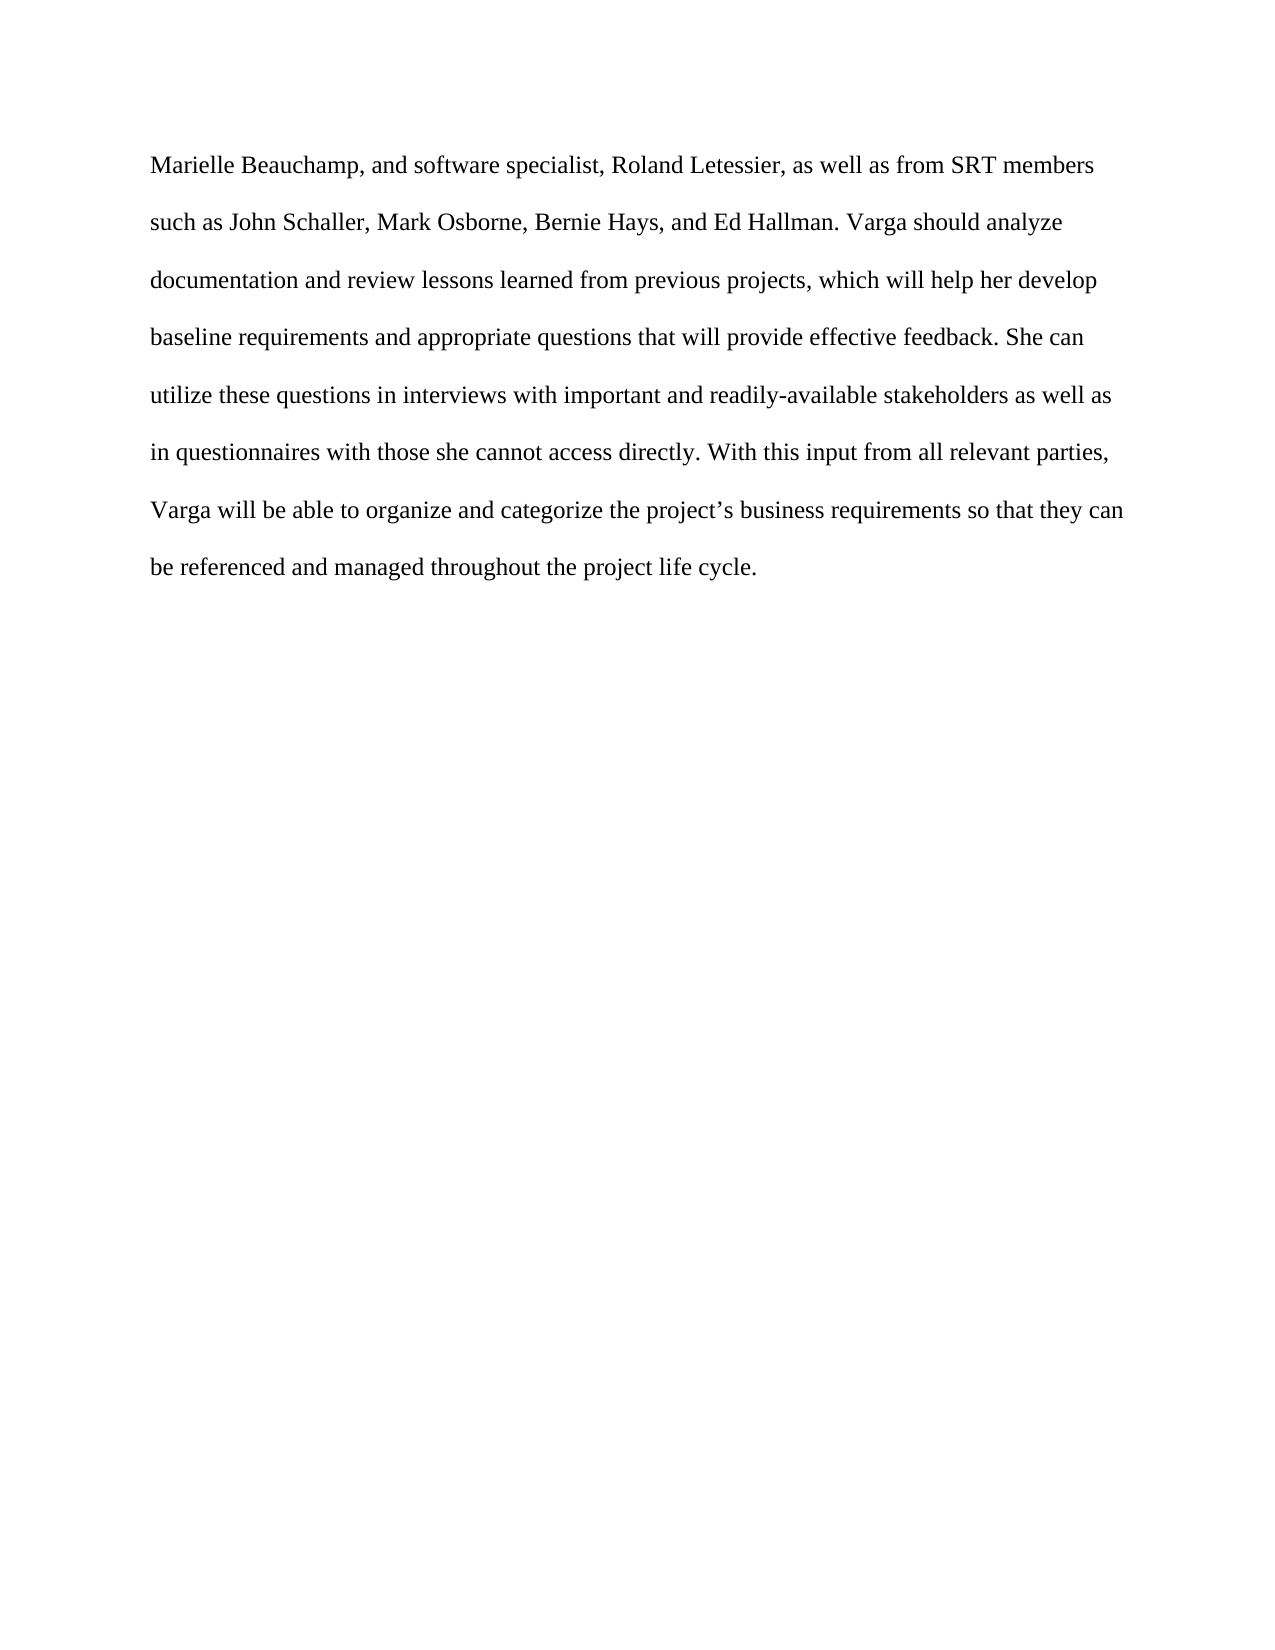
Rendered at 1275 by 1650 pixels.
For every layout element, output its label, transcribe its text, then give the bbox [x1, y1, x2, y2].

text Marielle Beauchamp, and software specialist, Roland Letessier, as well as from SRT members such as John Schaller, Mark Osborne, Bernie Hays, and Ed Hallman. Varga should analyze documentation and review lessons learned from previous projects, which will help her develop baseline requirements and appropriate questions that will provide effective feedback. She can utilize these questions in interviews with important and readily-available stakeholders as well as in questionnaires with those she cannot access directly. With this input from all relevant parties, Varga will be able to organize and categorize the project’s business requirements so that they can be referenced and managed throughout the project life cycle. [150, 150, 1125, 581]
